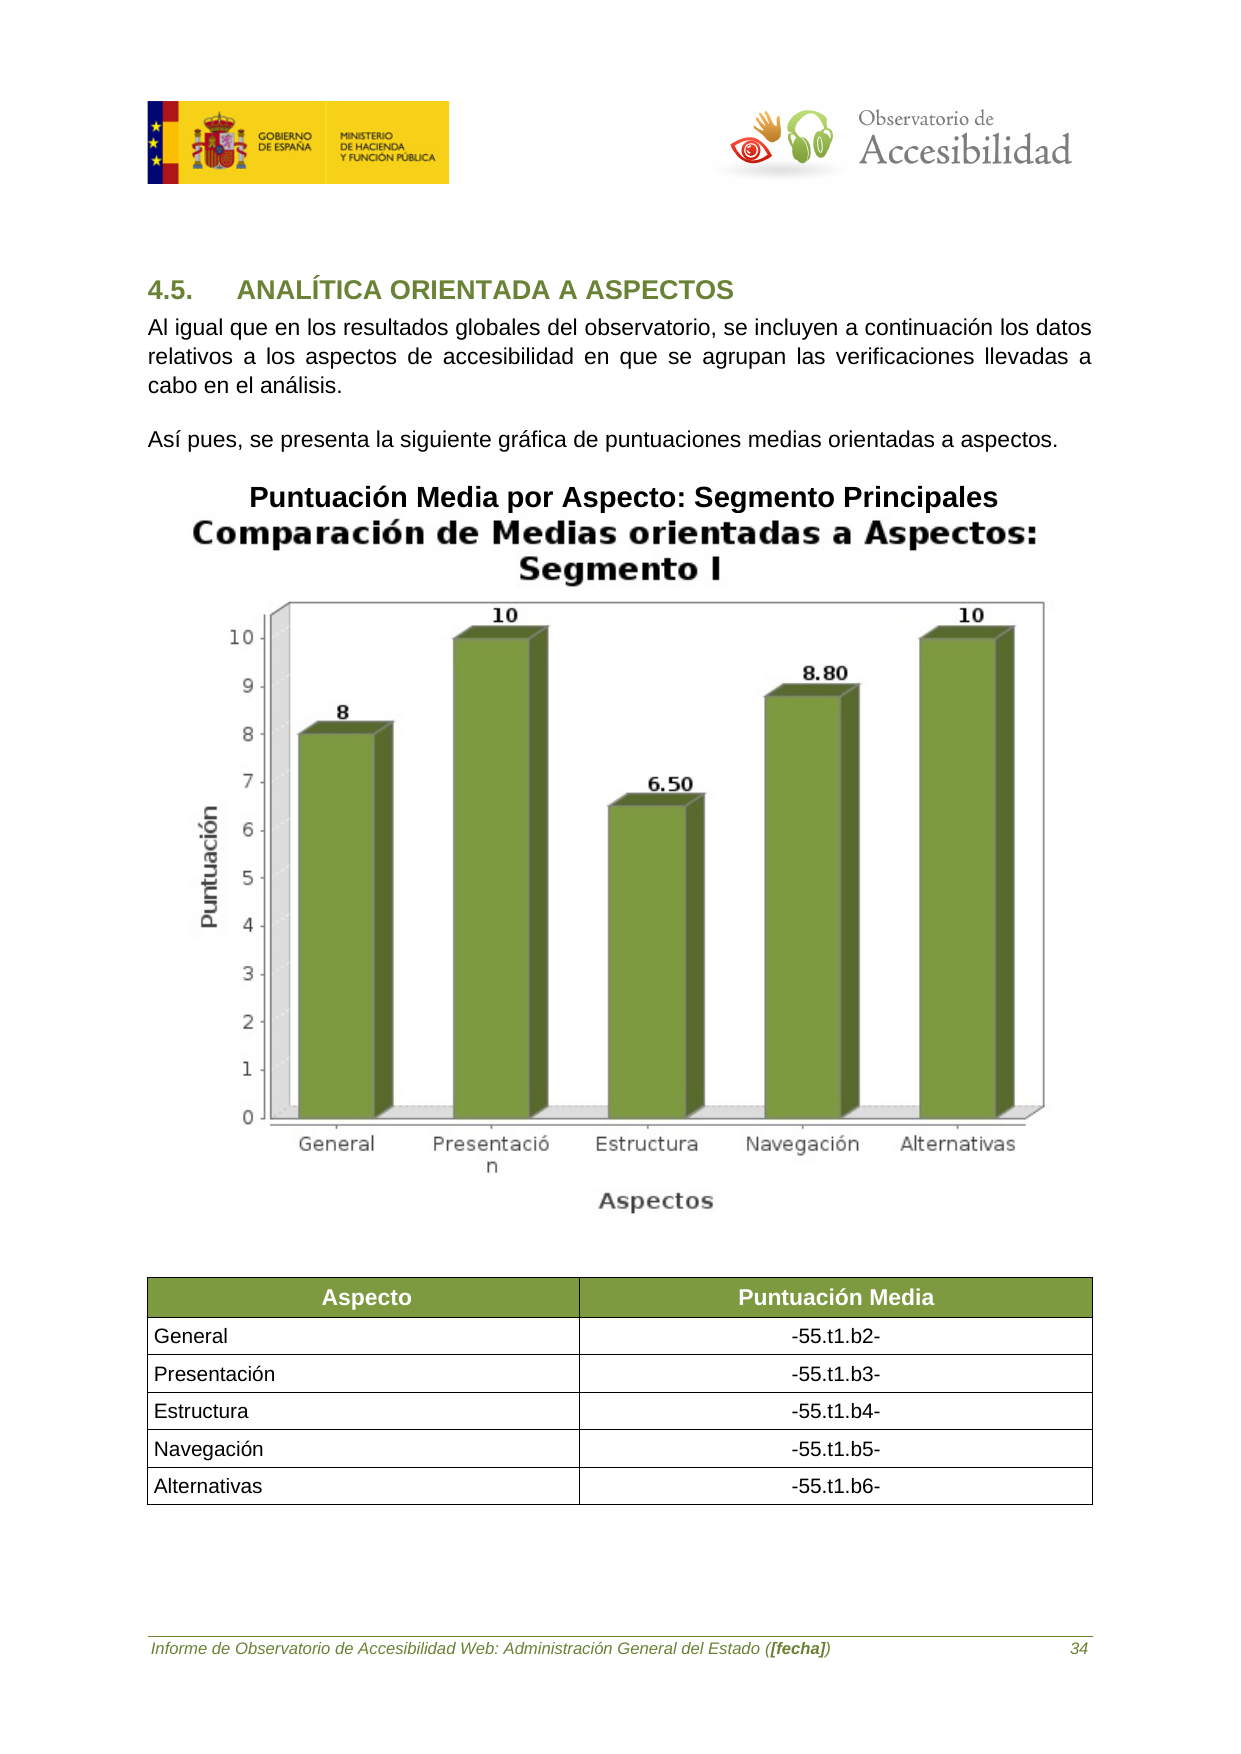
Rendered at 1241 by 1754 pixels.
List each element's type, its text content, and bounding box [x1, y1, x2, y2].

table_cell Presentación [148, 1355, 579, 1392]
picture [710, 101, 1086, 184]
picture [147, 101, 450, 184]
table_cell -55.t1.b2- [580, 1318, 1092, 1354]
table_cell Estructura [148, 1393, 579, 1429]
text Al igual que en los resultados globales del observatorio, se incluyen a continuación los datos relativos a los aspectos de accesibilidad en que se agrupan las verificaciones llevadas a cabo en el análisis. [148, 314, 1092, 398]
picture [178, 513, 1062, 1223]
table_cell -55.t1.b3- [580, 1355, 1092, 1392]
table_cell Navegación [148, 1430, 579, 1467]
table_cell General [148, 1318, 579, 1354]
table_cell -55.t1.b6- [580, 1468, 1092, 1504]
table_cell Alternativas [148, 1468, 579, 1504]
table_header Aspecto [148, 1278, 579, 1317]
subtitle Analítica orientada a aspectos [148, 274, 1092, 305]
table_cell -55.t1.b5- [580, 1430, 1092, 1467]
text Puntuación Media por Aspecto: Segmento Principales [148, 480, 1092, 514]
table_header Puntuación Media [580, 1278, 1092, 1317]
text Así pues, se presenta la siguiente gráfica de puntuaciones medias orientadas a aspectos. [148, 426, 1092, 452]
table_cell -55.t1.b4- [580, 1393, 1092, 1429]
